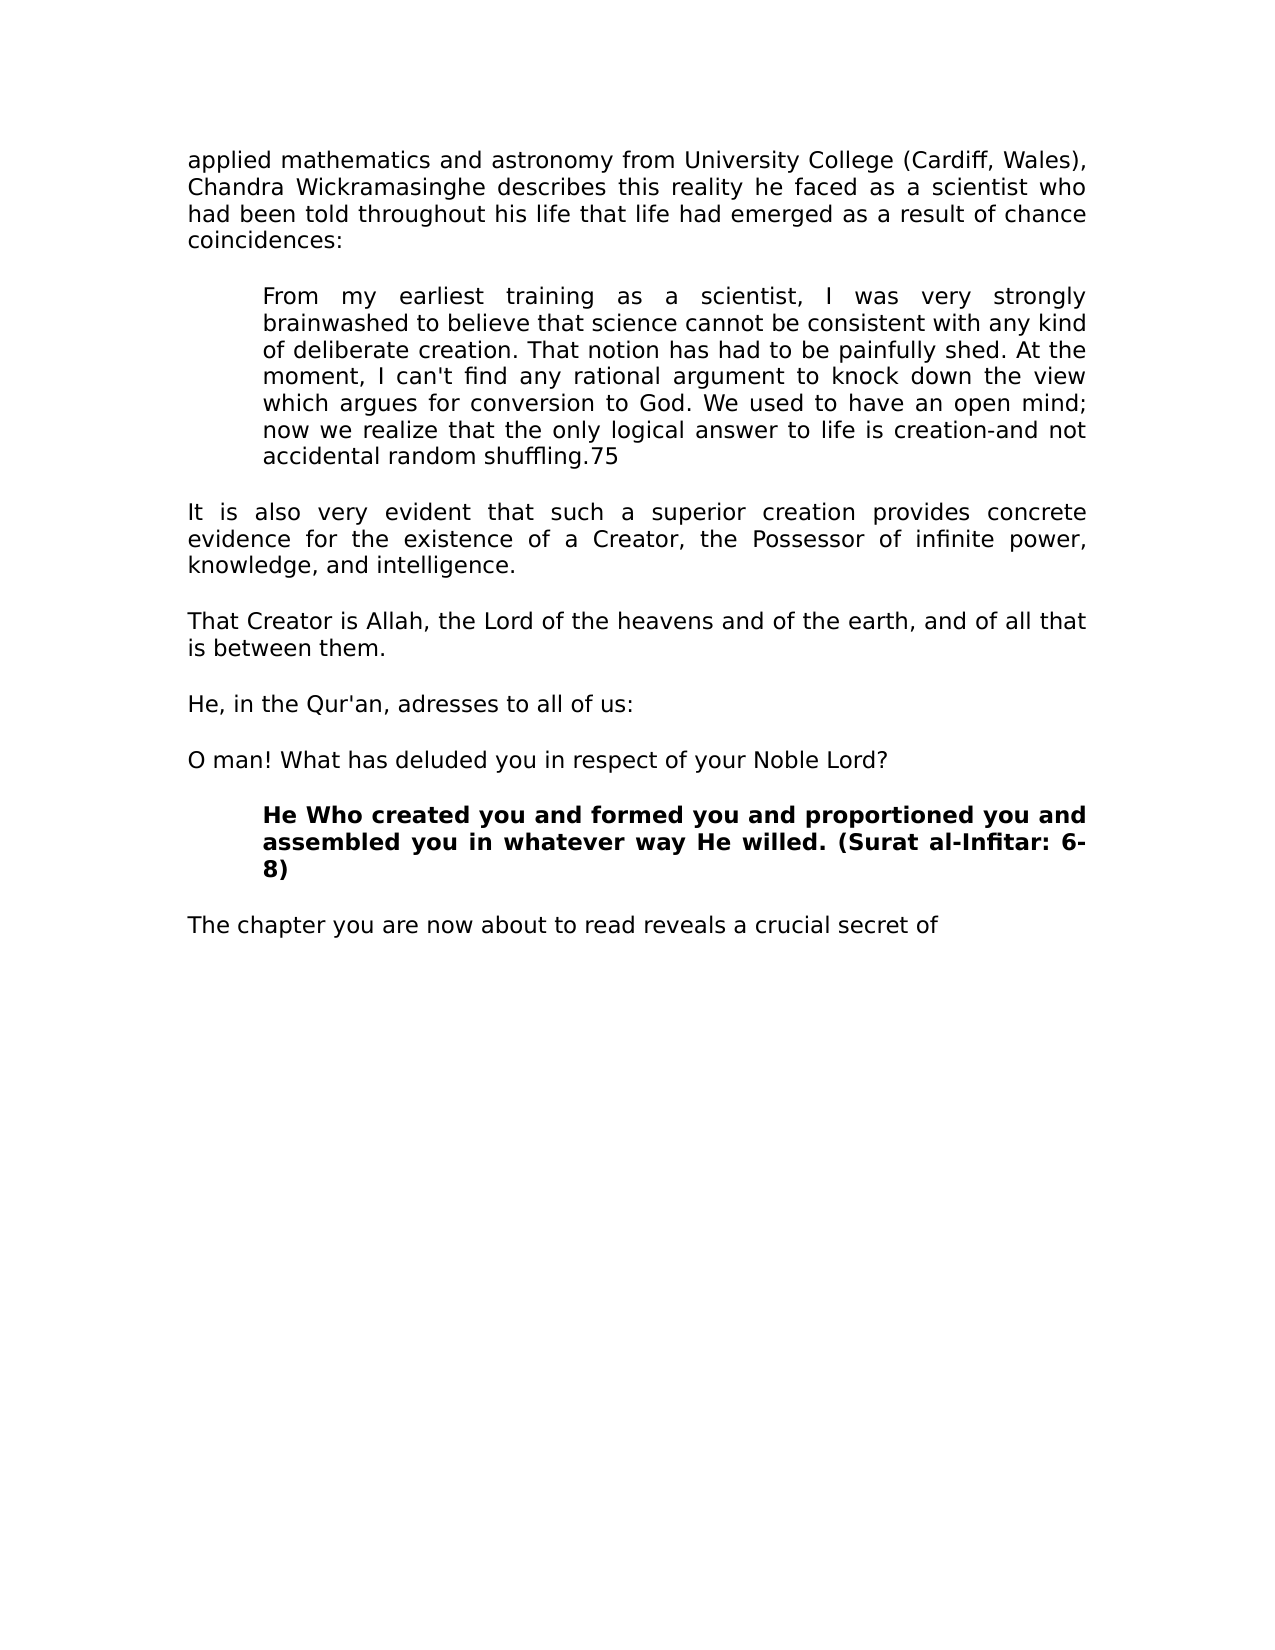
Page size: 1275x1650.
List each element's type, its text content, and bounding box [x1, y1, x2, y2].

text The chapter you are now about to read reveals a crucial secret of [187, 912, 1088, 938]
text He, in the Qur'an, adresses to all of us: [187, 691, 1088, 718]
text From my earliest training as a scientist, I was very strongly brainwashed to believe that science cannot be consistent with any kind of deliberate creation. That notion has had to be painfully shed. At the moment, I can't find any rational argument to knock down the view which argues for conversion to God. We used to have an open mind; now we realize that the only logical answer to life is creation-and not accidental random shuffling.75 [262, 283, 1088, 470]
text He Who created you and formed you and proportioned you and assembled you in whatever way He willed. (Surat al-Infitar: 6-8) [262, 803, 1088, 883]
text That Creator is Allah, the Lord of the heavens and of the earth, and of all that is between them. [187, 608, 1088, 662]
text applied mathematics and astronomy from University College (Cardiff, Wales), Chandra Wickramasinghe describes this reality he faced as a scientist who had been told throughout his life that life had emerged as a result of chance coincidences: [187, 148, 1088, 254]
text It is also very evident that such a superior creation provides concrete evidence for the existence of a Creator, the Possessor of infinite power, knowledge, and intelligence. [187, 499, 1088, 579]
text O man! What has deluded you in respect of your Noble Lord? [187, 747, 1088, 773]
